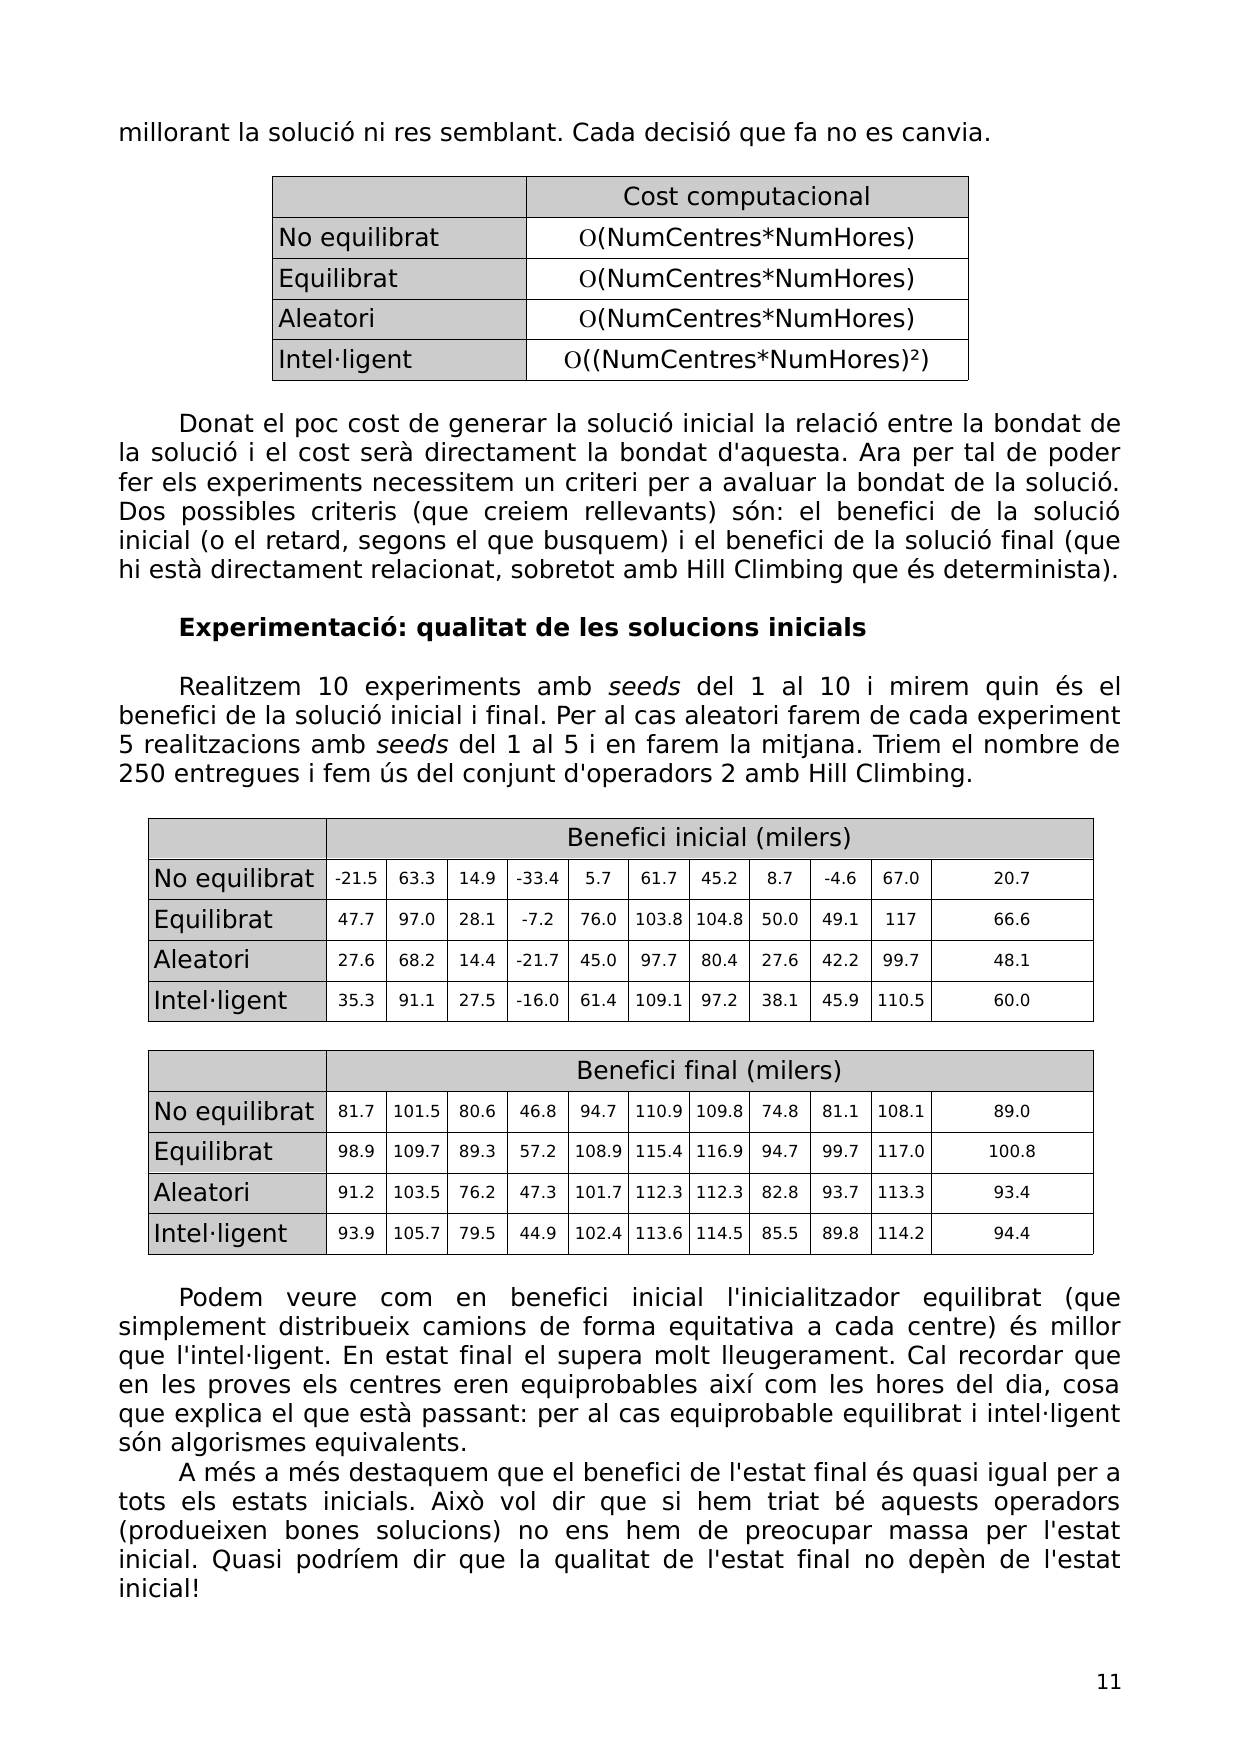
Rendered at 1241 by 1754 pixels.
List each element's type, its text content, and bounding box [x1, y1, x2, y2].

text Podem veure com en benefici inicial l'inicialitzador equilibrat (que simplement distribueix camions de forma equitativa a cada centre) és millor que l'intel·ligent. En estat final el supera molt lleugerament. Cal recordar que en les proves els centres eren equiprobables així com les hores del dia, cosa que explica el que està passant: per al cas equiprobable equilibrat i intel·ligent són algorismes equivalents. [118, 1283, 1122, 1458]
table_cell 113.6 [629, 1214, 689, 1254]
table_cell 14.9 [448, 860, 507, 899]
table_cell -33.4 [508, 860, 568, 899]
table_cell 79.5 [448, 1214, 507, 1254]
table_cell 108.1 [872, 1092, 931, 1132]
table_header [273, 177, 526, 217]
table_cell 80.6 [448, 1092, 507, 1132]
table_cell 113.3 [872, 1174, 931, 1213]
table_cell 117.0 [872, 1133, 931, 1172]
table_cell No equilibrat [273, 218, 526, 258]
table_cell Aleatori [149, 1174, 326, 1213]
table_cell Intel·ligent [149, 1214, 326, 1254]
table_cell (NumCentres*NumHores) [527, 259, 968, 299]
table_cell 81.7 [327, 1092, 386, 1132]
table_cell 98.9 [327, 1133, 386, 1172]
table_cell 99.7 [811, 1133, 871, 1172]
table_cell 112.3 [690, 1174, 749, 1213]
text millorant la solució ni res semblant. Cada decisió que fa no es canvia. [118, 118, 1122, 147]
table_cell 110.5 [872, 982, 931, 1021]
table_header Benefici final (milers) [327, 1051, 1093, 1091]
table_cell 97.7 [629, 941, 689, 981]
table_cell 89.0 [932, 1092, 1093, 1132]
table_cell Aleatori [273, 300, 526, 339]
table_header [149, 819, 326, 858]
table_cell 94.7 [750, 1133, 810, 1172]
table_cell 97.0 [387, 900, 447, 940]
table_cell 35.3 [327, 982, 386, 1021]
table_cell 100.8 [932, 1133, 1093, 1172]
table_cell 109.8 [690, 1092, 749, 1132]
text A més a més destaquem que el benefici de l'estat final és quasi igual per a tots els estats inicials. Això vol dir que si hem triat bé aquests operadors (produeixen bones solucions) no ens hem de preocupar massa per l'estat inicial. Quasi podríem dir que la qualitat de l'estat final no depèn de l'estat inicial! [118, 1458, 1122, 1603]
table_cell 103.5 [387, 1174, 447, 1213]
table_cell No equilibrat [149, 860, 326, 899]
table_cell No equilibrat [149, 1092, 326, 1132]
table_cell -16.0 [508, 982, 568, 1021]
table_cell 44.9 [508, 1214, 568, 1254]
table_cell 76.0 [569, 900, 628, 940]
table_cell 91.1 [387, 982, 447, 1021]
table_cell -4.6 [811, 860, 871, 899]
table_cell 14.4 [448, 941, 507, 981]
table_cell 45.0 [569, 941, 628, 981]
table_cell 5.7 [569, 860, 628, 899]
table_cell 102.4 [569, 1214, 628, 1254]
text Experimentació: qualitat de les solucions inicials [118, 613, 1122, 643]
table_cell 89.3 [448, 1133, 507, 1172]
table_cell 109.1 [629, 982, 689, 1021]
table_cell 93.7 [811, 1174, 871, 1213]
text Realitzem 10 experiments amb seeds del 1 al 10 i mirem quin és el benefici de la solució inicial i final. Per al cas aleatori farem de cada experiment 5 realitzacions amb seeds del 1 al 5 i en farem la mitjana. Triem el nombre de 250 entregues i fem ús del conjunt d'operadors 2 amb Hill Climbing. [118, 672, 1122, 788]
table_cell ((NumCentres*NumHores)²) [527, 340, 968, 380]
table_cell Equilibrat [149, 1133, 326, 1172]
table_cell 60.0 [932, 982, 1093, 1021]
table_cell 104.8 [690, 900, 749, 940]
table_cell 93.9 [327, 1214, 386, 1254]
table_header [149, 1051, 326, 1091]
table_cell 61.4 [569, 982, 628, 1021]
table_cell 91.2 [327, 1174, 386, 1213]
table_cell 94.7 [569, 1092, 628, 1132]
table_cell 47.3 [508, 1174, 568, 1213]
table_cell 67.0 [872, 860, 931, 899]
table_cell 45.9 [811, 982, 871, 1021]
table_header Cost computacional [527, 177, 968, 217]
table_cell 103.8 [629, 900, 689, 940]
table_cell 99.7 [872, 941, 931, 981]
table_cell 110.9 [629, 1092, 689, 1132]
table_cell -7.2 [508, 900, 568, 940]
table_cell 46.8 [508, 1092, 568, 1132]
table_cell (NumCentres*NumHores) [527, 300, 968, 339]
table_cell 117 [872, 900, 931, 940]
table_cell 38.1 [750, 982, 810, 1021]
table_cell 116.9 [690, 1133, 749, 1172]
table_cell Equilibrat [273, 259, 526, 299]
table_cell Intel·ligent [149, 982, 326, 1021]
table_cell 94.4 [932, 1214, 1093, 1254]
table_cell 85.5 [750, 1214, 810, 1254]
table_cell 49.1 [811, 900, 871, 940]
table_cell 114.5 [690, 1214, 749, 1254]
table_cell 66.6 [932, 900, 1093, 940]
table_cell 20.7 [932, 860, 1093, 899]
table_cell 93.4 [932, 1174, 1093, 1213]
table_cell 82.8 [750, 1174, 810, 1213]
table_cell 112.3 [629, 1174, 689, 1213]
table_cell 27.5 [448, 982, 507, 1021]
table_cell 50.0 [750, 900, 810, 940]
table_cell 101.5 [387, 1092, 447, 1132]
table_cell 74.8 [750, 1092, 810, 1132]
table_cell Aleatori [149, 941, 326, 981]
table_cell 114.2 [872, 1214, 931, 1254]
table_cell 8.7 [750, 860, 810, 899]
table_cell Equilibrat [149, 900, 326, 940]
table_cell 63.3 [387, 860, 447, 899]
table_cell 105.7 [387, 1214, 447, 1254]
table_cell 57.2 [508, 1133, 568, 1172]
table_cell 48.1 [932, 941, 1093, 981]
table_header Benefici inicial (milers) [327, 819, 1093, 858]
table_cell 68.2 [387, 941, 447, 981]
table_cell 108.9 [569, 1133, 628, 1172]
table_cell 47.7 [327, 900, 386, 940]
table_cell 101.7 [569, 1174, 628, 1213]
table_cell Intel·ligent [273, 340, 526, 380]
table_cell -21.7 [508, 941, 568, 981]
text Donat el poc cost de generar la solució inicial la relació entre la bondat de la solució i el cost serà directament la bondat d'aquesta. Ara per tal de poder fer els experiments necessitem un criteri per a avaluar la bondat de la solució. Dos possibles criteris (que creiem rellevants) són: el benefici de la solució inicial (o el retard, segons el que busquem) i el benefici de la solució final (que hi està directament relacionat, sobretot amb Hill Climbing que és determinista). [118, 409, 1122, 584]
table_cell 45.2 [690, 860, 749, 899]
table_cell 28.1 [448, 900, 507, 940]
table_cell -21.5 [327, 860, 386, 899]
table_cell 89.8 [811, 1214, 871, 1254]
table_cell 80.4 [690, 941, 749, 981]
table_cell 115.4 [629, 1133, 689, 1172]
table_cell 109.7 [387, 1133, 447, 1172]
table_cell 42.2 [811, 941, 871, 981]
table_cell 97.2 [690, 982, 749, 1021]
table_cell 27.6 [750, 941, 810, 981]
table_cell 61.7 [629, 860, 689, 899]
table_cell 27.6 [327, 941, 386, 981]
table_cell 81.1 [811, 1092, 871, 1132]
table_cell (NumCentres*NumHores) [527, 218, 968, 258]
table_cell 76.2 [448, 1174, 507, 1213]
